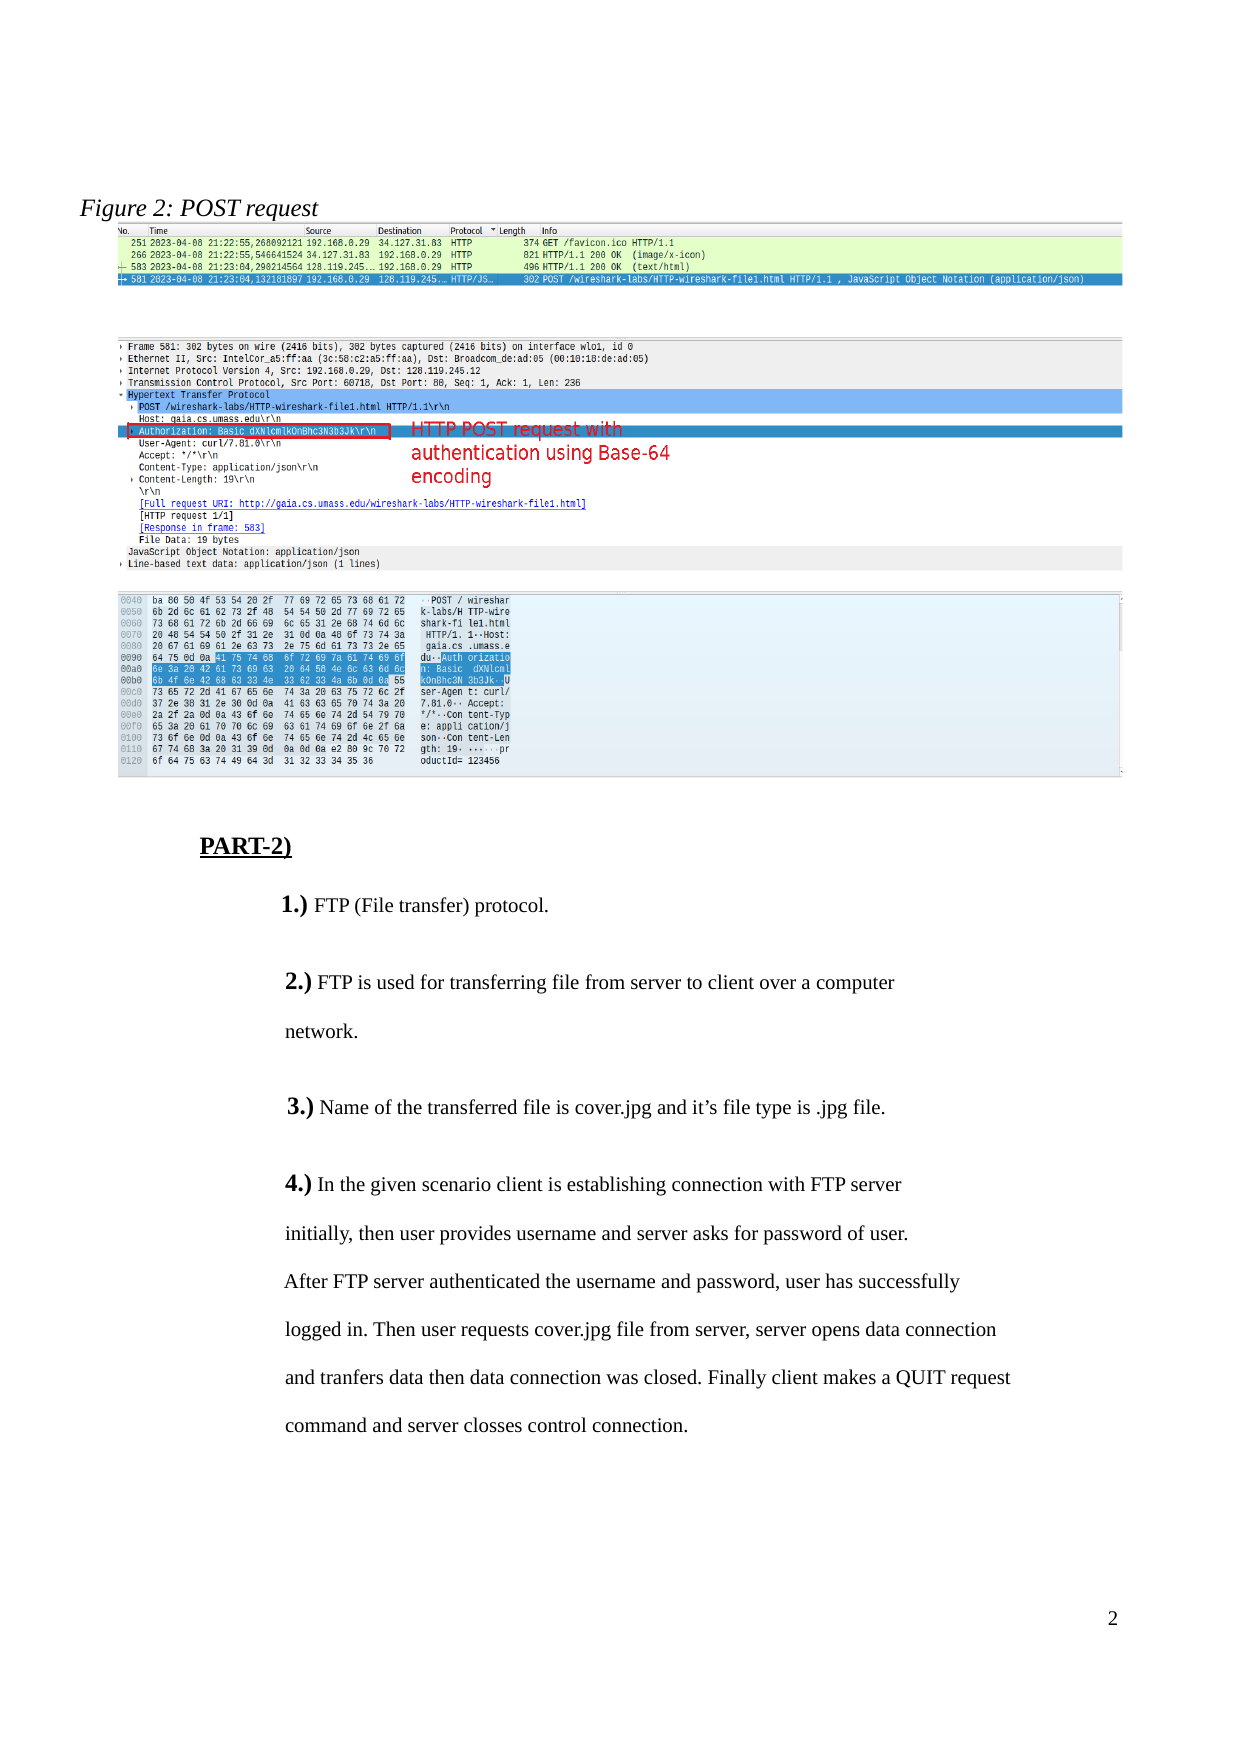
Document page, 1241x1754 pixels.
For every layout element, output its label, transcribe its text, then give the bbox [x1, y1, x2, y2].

text Figure 2: POST request [79, 193, 1161, 222]
text logged in. Then user requests cover.jpg file from server, server opens data connection [118, 1317, 1122, 1341]
text After FTP server authenticated the username and password, user has successfully [118, 1269, 1122, 1293]
text 3.) Name of the transferred file is cover.jpg and it’s file type is .jpg file. [118, 1091, 1122, 1119]
text 4.) In the given scenario client is establishing connection with FTP server [118, 1168, 1122, 1196]
text and tranfers data then data connection was closed. Finally client makes a QUIT request [118, 1365, 1122, 1389]
text 2 [118, 1606, 1122, 1629]
text network. [118, 1019, 1122, 1043]
text 2.) FTP is used for transferring file from server to client over a computer [118, 966, 1122, 994]
picture [118, 221, 1123, 778]
text 1.) FTP (File transfer) protocol. [118, 889, 1122, 918]
text initially, then user provides username and server asks for password of user. [118, 1221, 1122, 1244]
text command and server closses control connection. [118, 1413, 1122, 1437]
text PART-2) [118, 831, 1122, 860]
